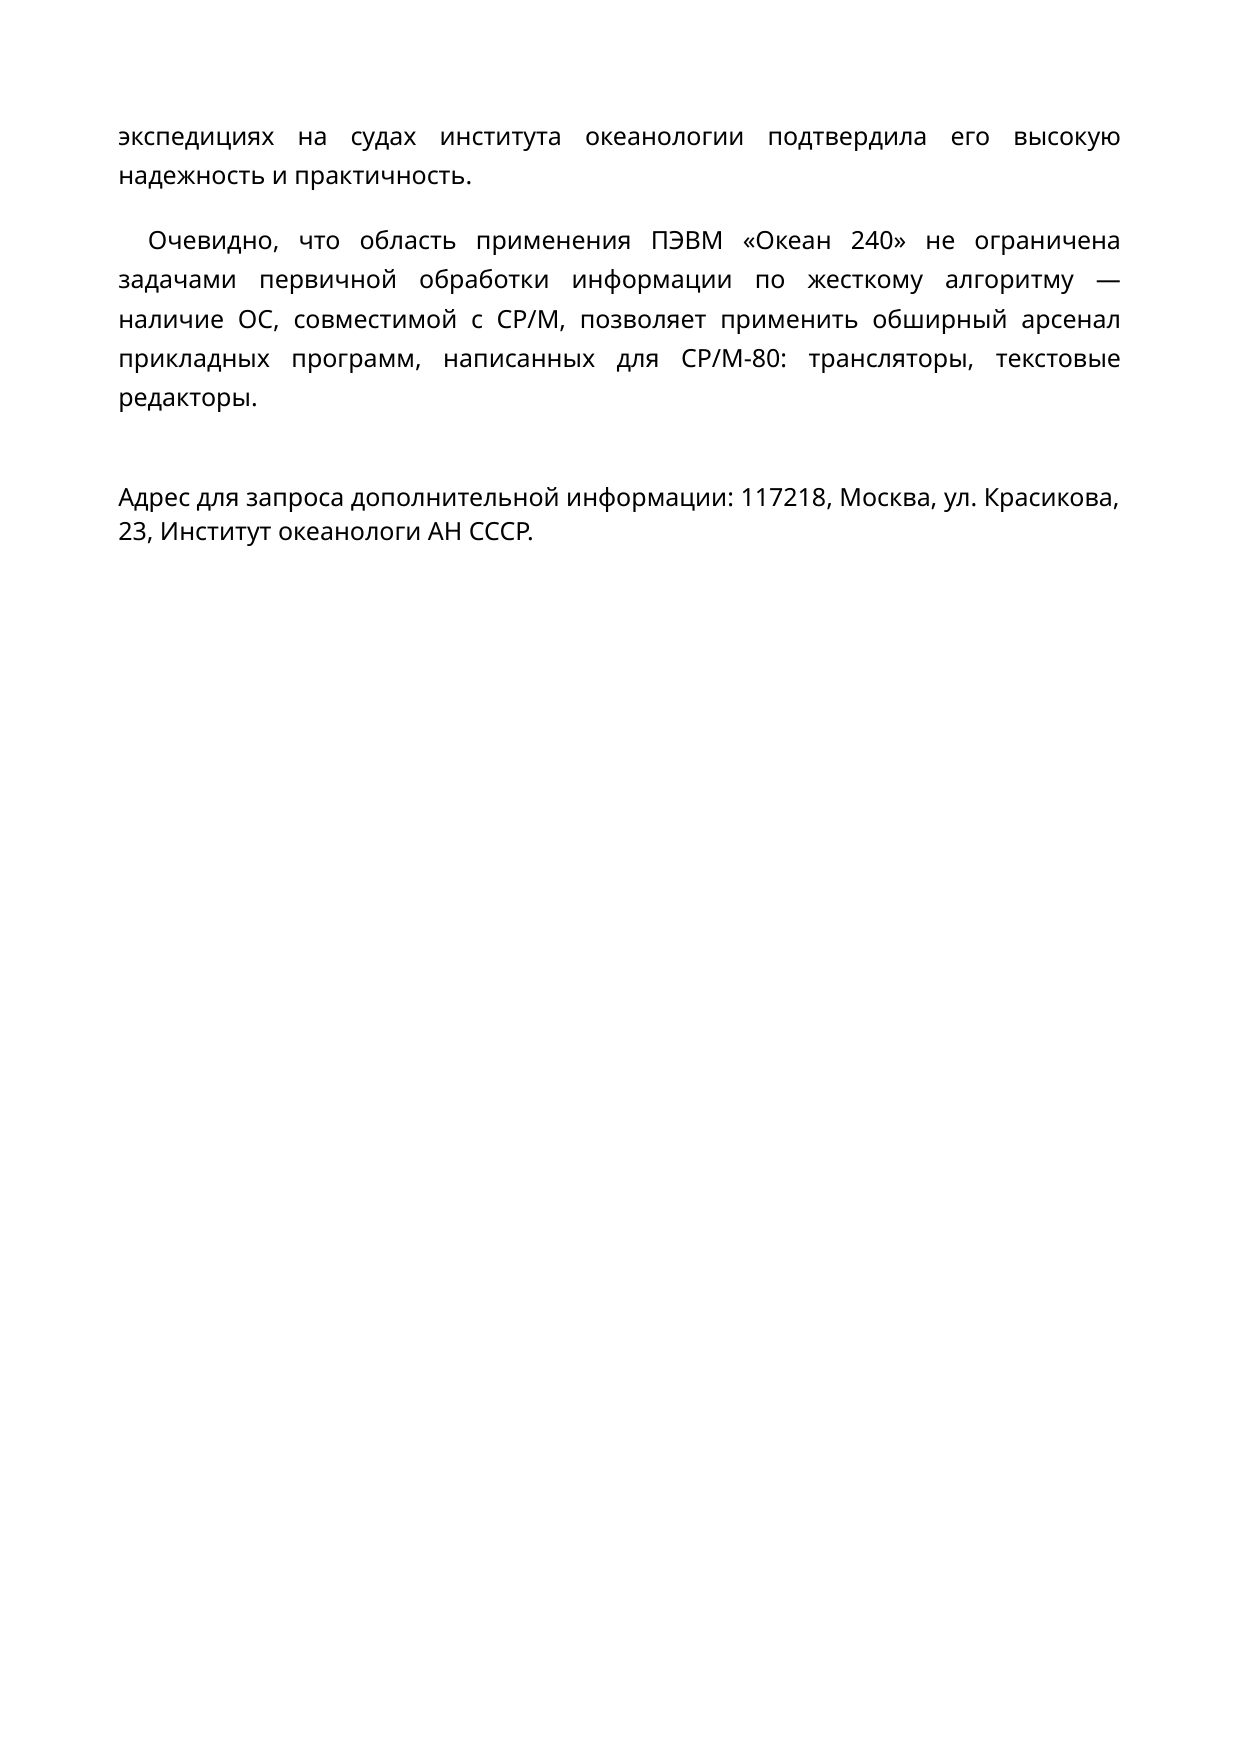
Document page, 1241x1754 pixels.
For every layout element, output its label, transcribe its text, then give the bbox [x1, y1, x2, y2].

text Адрес для запроса дополнительной информации: 117218, Москва, ул. Красикова, 23, Институт океанологи АН СССР. [118, 479, 1122, 548]
text Очевидно, что область применения ПЭВМ «Океан 240» не ограничена задачами первичной обработки информации по жесткому алгоритму — наличие ОС, совместимой с CP/M, позволяет применить обширный арсенал прикладных программ, написанных для CP/M-80: трансляторы, текстовые редакторы. [118, 223, 1122, 414]
text экспедициях на судах института океанологии подтвердила его высокую надежность и практичность. [118, 118, 1122, 191]
